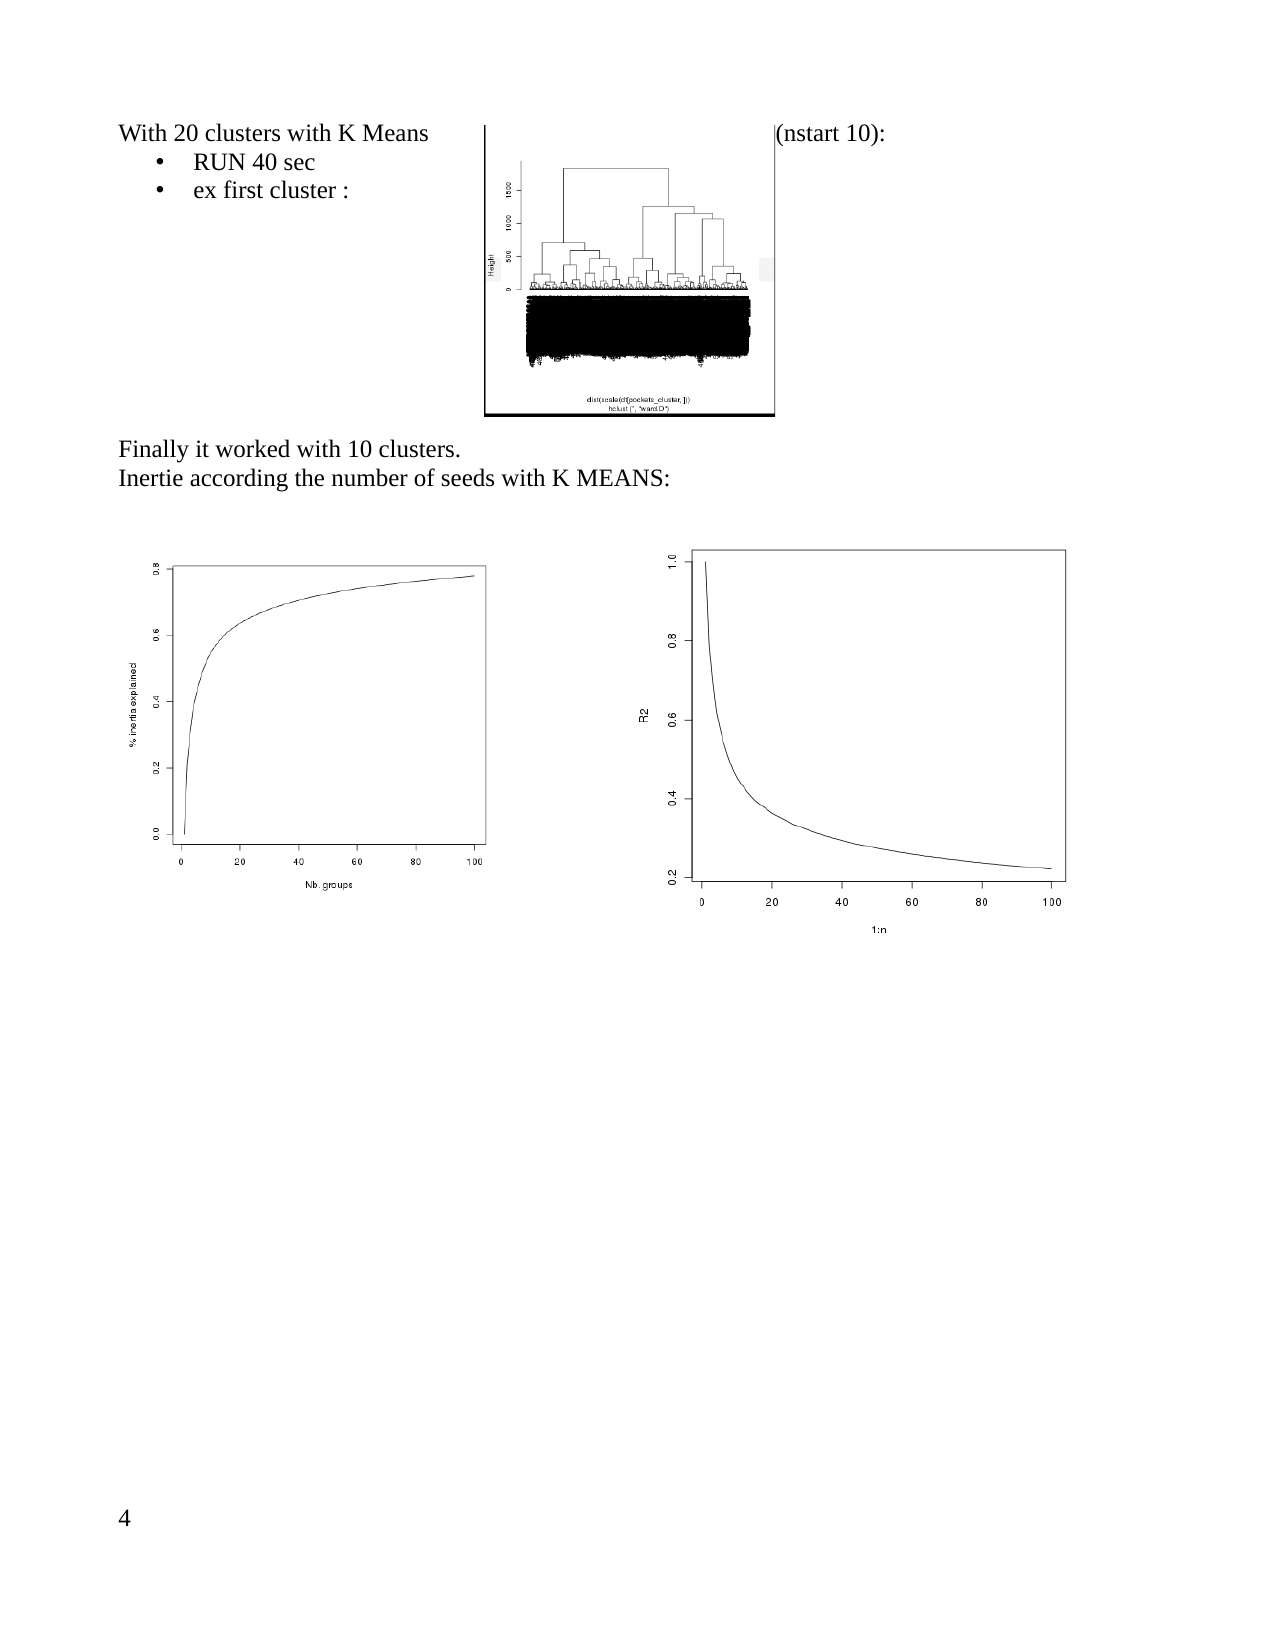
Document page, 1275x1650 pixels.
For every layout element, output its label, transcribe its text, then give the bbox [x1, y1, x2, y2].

list [776, 147, 1157, 176]
picture [125, 519, 510, 903]
list RUN 40 sec [156, 147, 484, 176]
list ex first cluster : [156, 176, 484, 204]
list [776, 176, 1157, 204]
picture [636, 493, 1093, 951]
text Inertie according the number of seeds with K MEANS: [118, 463, 1157, 492]
picture [484, 125, 776, 417]
text Finally it worked with 10 clusters. [118, 434, 1157, 463]
text With 20 clusters with K Means (nstart 10): [118, 118, 1157, 147]
